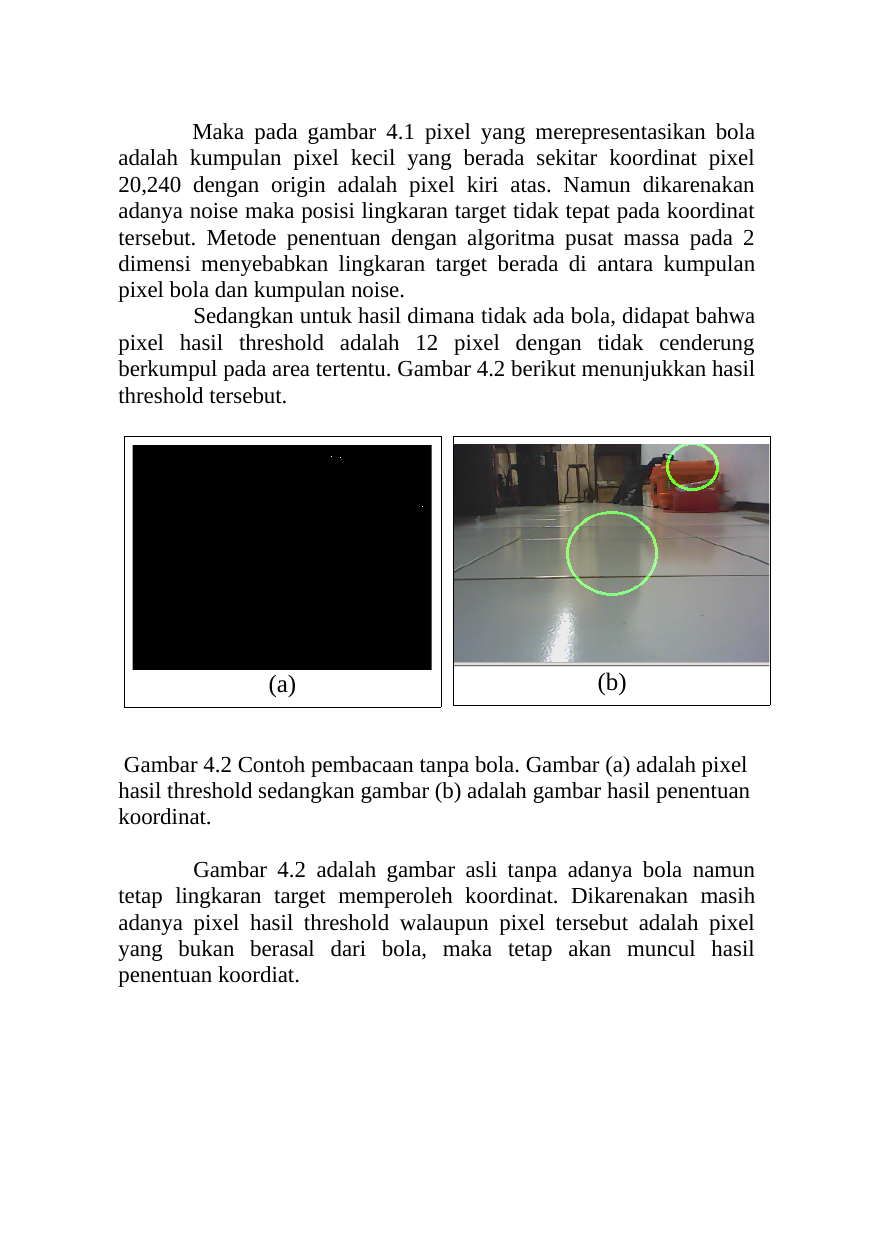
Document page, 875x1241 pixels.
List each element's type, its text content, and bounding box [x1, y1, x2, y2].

text Gambar 4.2 adalah gambar asli tanpa adanya bola namun tetap lingkaran target memperoleh koordinat. Dikarenakan masih adanya pixel hasil threshold walaupun pixel tersebut adalah pixel yang bukan berasal dari bola, maka tetap akan muncul hasil penentuan koordiat. [118, 856, 756, 988]
text Sedangkan untuk hasil dimana tidak ada bola, didapat bahwa pixel hasil threshold adalah 12 pixel dengan tidak cenderung berkumpul pada area tertentu. Gambar 4.2 berikut menunjukkan hasil threshold tersebut. [118, 303, 756, 408]
text (b) [462, 667, 761, 696]
picture [454, 444, 770, 667]
text [125, 437, 441, 707]
text Gambar 4.2 Contoh pembacaan tanpa bola. Gambar (a) adalah pixel hasil threshold sedangkan gambar (b) adalah gambar hasil penentuan koordinat. [118, 751, 756, 830]
text Maka pada gambar 4.1 pixel yang merepresentasikan bola adalah kumpulan pixel kecil yang berada sekitar koordinat pixel 20,240 dengan origin adalah pixel kiri atas. Namun dikarenakan adanya noise maka posisi lingkaran target tidak tepat pada koordinat tersebut. Metode penentuan dengan algoritma pusat massa pada 2 dimensi menyebabkan lingkaran target berada di antara kumpulan pixel bola dan kumpulan noise. [118, 118, 756, 303]
text (a) [132, 670, 432, 698]
picture [132, 445, 432, 670]
